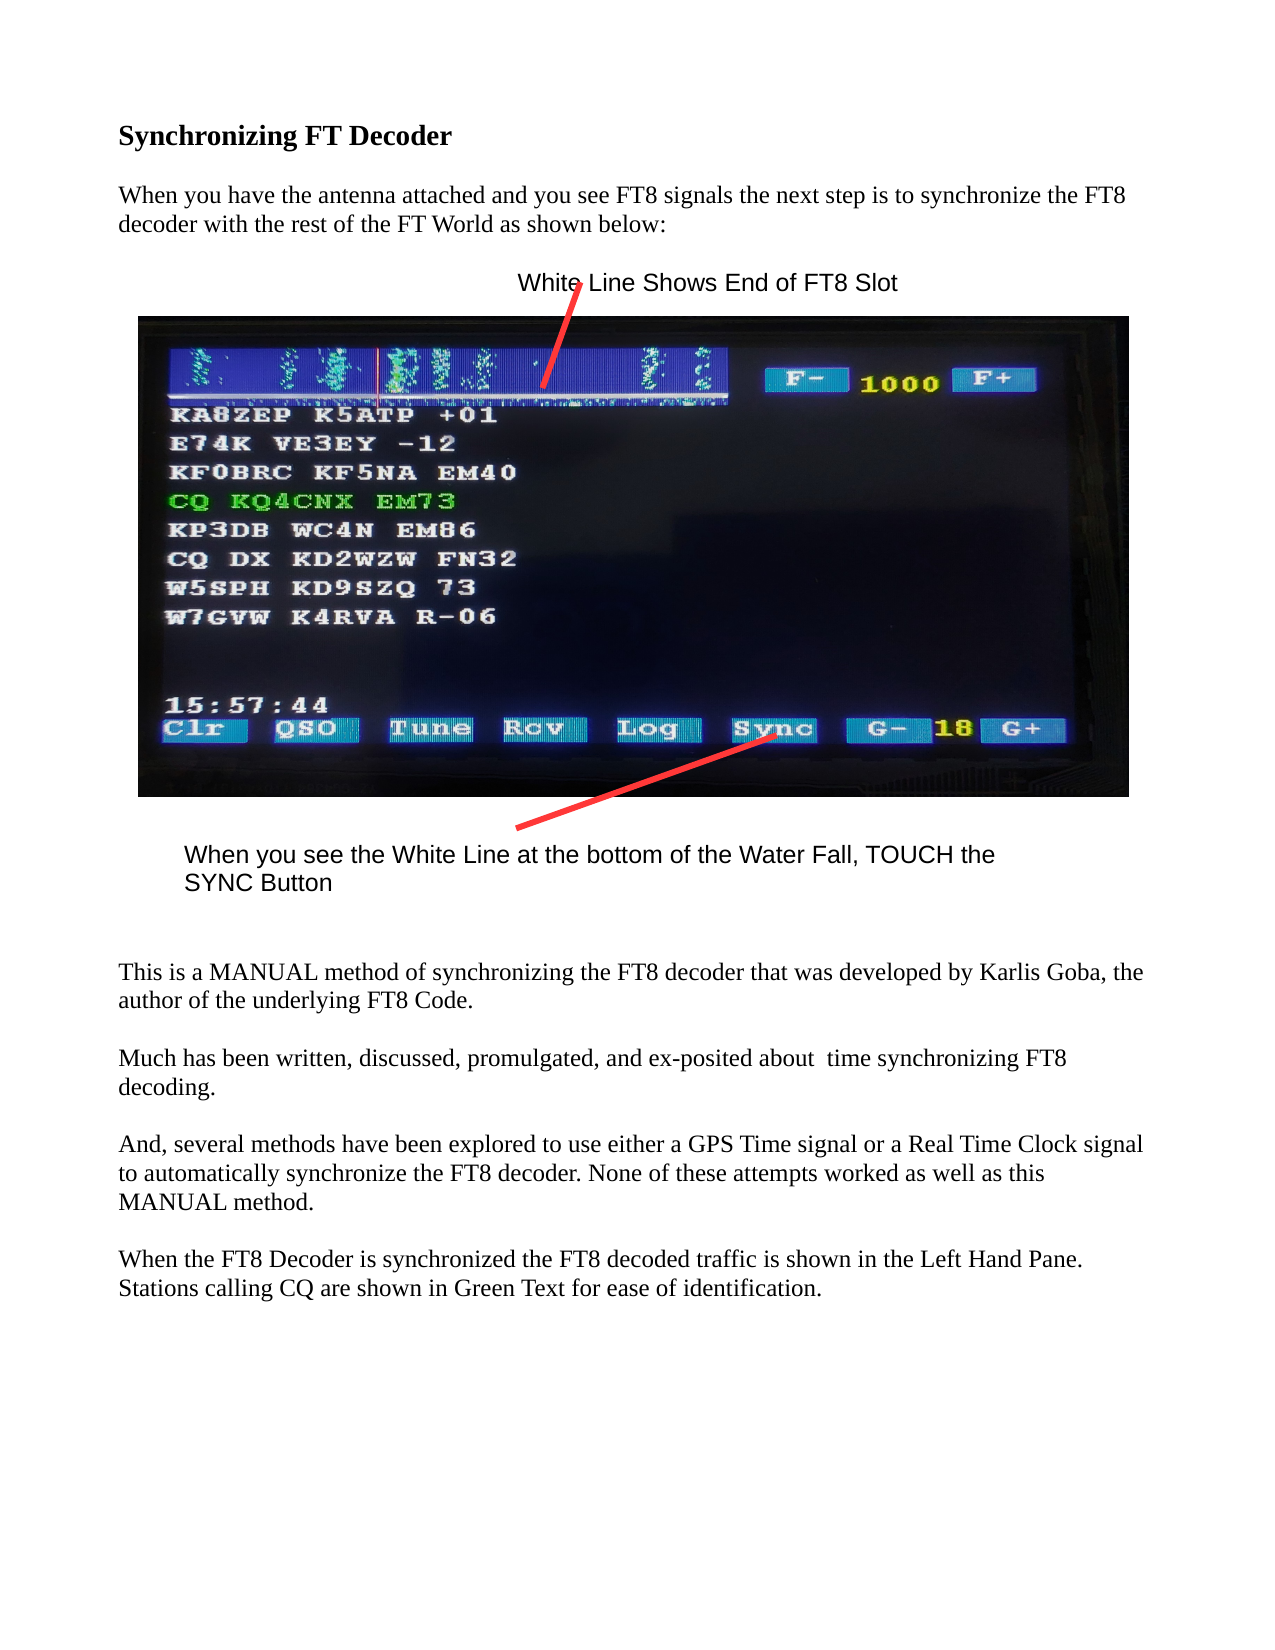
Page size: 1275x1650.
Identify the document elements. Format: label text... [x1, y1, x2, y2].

text Much has been written, discussed, promulgated, and ex-posited about time synchronizing FT8 decoding. [118, 1043, 1157, 1100]
picture [138, 316, 1129, 797]
text When you have the antenna attached and you see FT8 signals the next step is to synchronize the FT8 decoder with the rest of the FT World as shown below: [118, 180, 1157, 238]
text And, several methods have been explored to use either a GPS Time signal or a Real Time Clock signal to automatically synchronize the FT8 decoder. None of these attempts worked as well as this MANUAL method. [118, 1129, 1157, 1215]
text This is a MANUAL method of synchronizing the FT8 decoder that was developed by Karlis Goba, the author of the underlying FT8 Code. [118, 957, 1157, 1014]
text When the FT8 Decoder is synchronized the FT8 decoded traffic is shown in the Left Hand Pane. Stations calling CQ are shown in Green Text for ease of identification. [118, 1244, 1157, 1302]
text Synchronizing FT Decoder [118, 118, 1157, 152]
